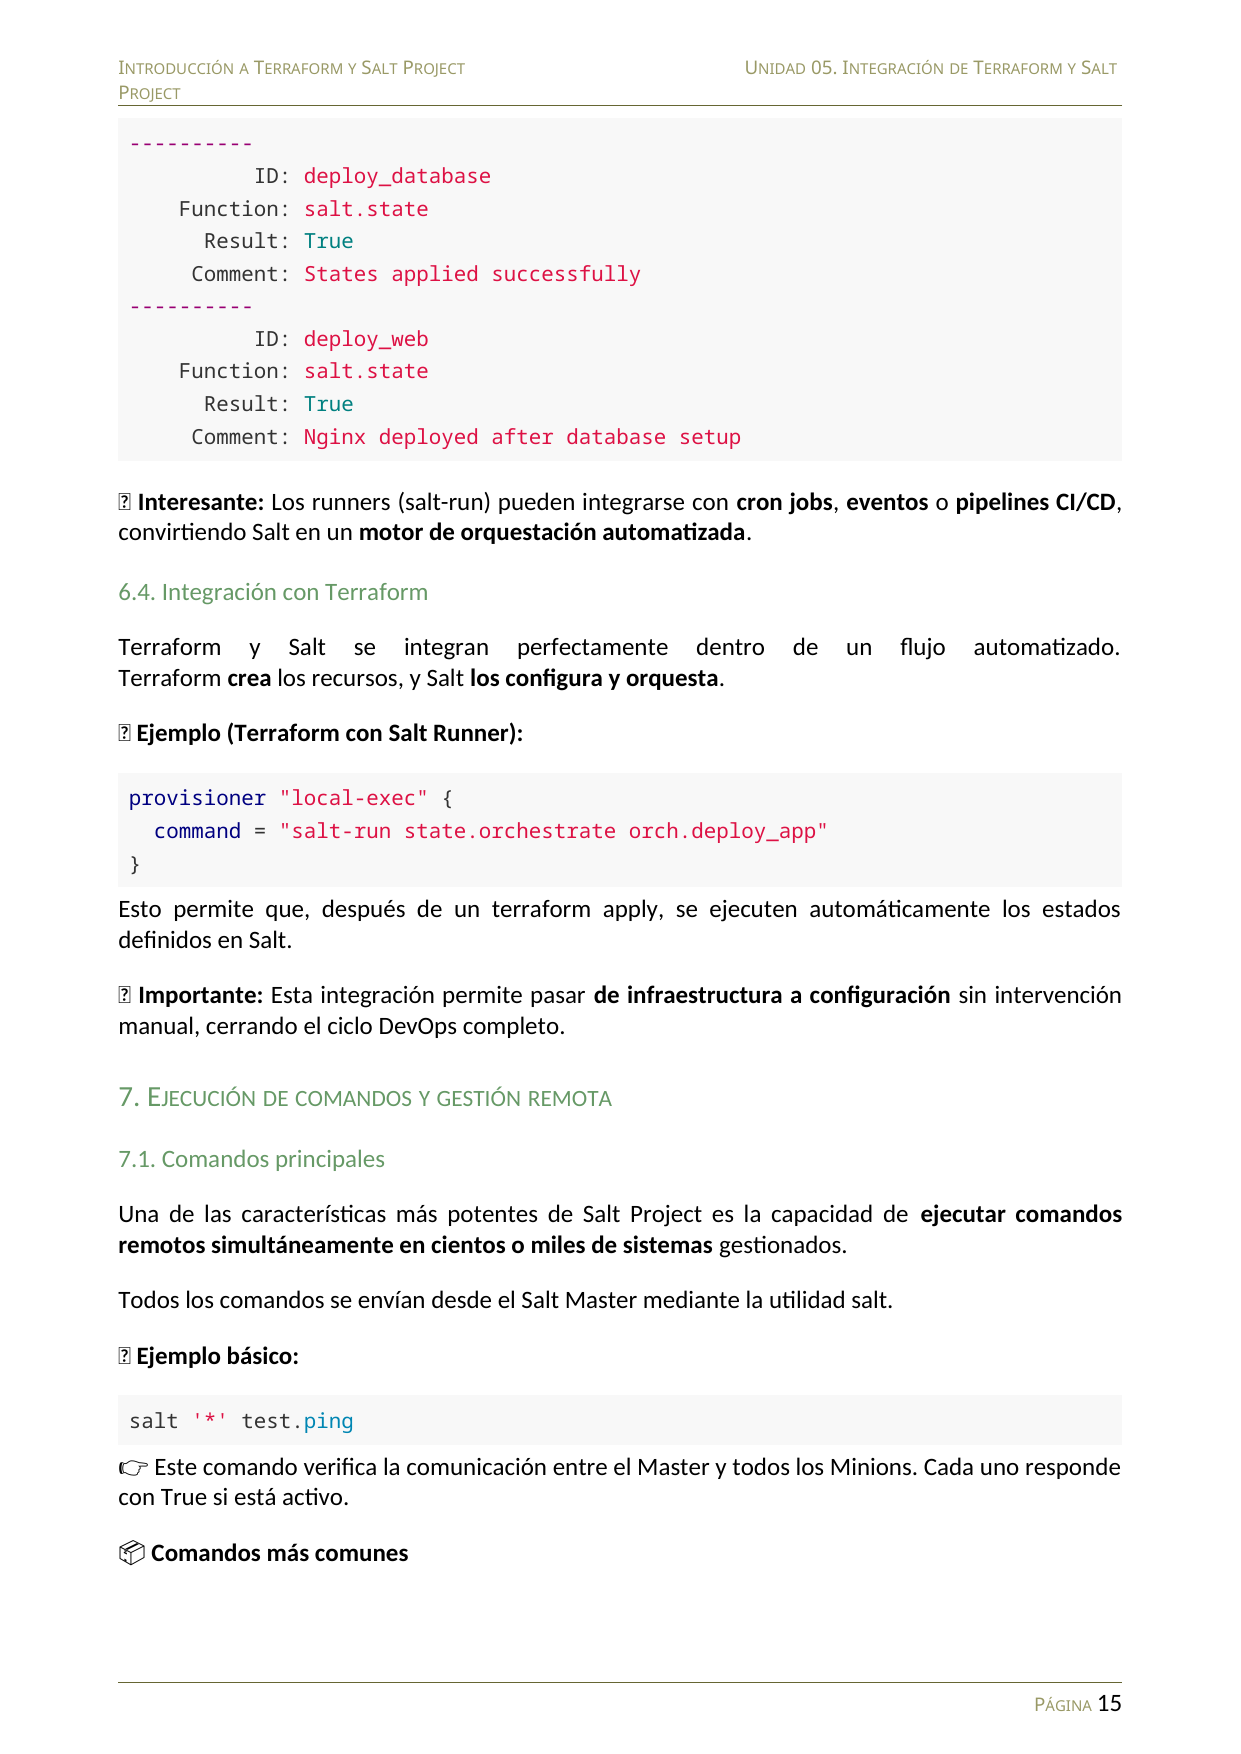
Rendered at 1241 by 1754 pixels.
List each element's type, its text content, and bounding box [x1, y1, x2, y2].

text 👉 Este comando verifica la comunicación entre el Master y todos los Minions. Cada uno responde con True si está activo. [118, 1451, 1122, 1512]
text 📖 Importante: Esta integración permite pasar de infraestructura a configuración sin intervención manual, cerrando el ciclo DevOps completo. [118, 979, 1122, 1041]
subtitle 7.1. Comandos principales [118, 1143, 1122, 1173]
text Todos los comandos se envían desde el Salt Master mediante la utilidad salt. [118, 1284, 1122, 1315]
text 💬 Interesante: Los runners (salt-run) pueden integrarse con cron jobs, eventos o pipelines CI/CD, convirtiendo Salt en un motor de orquestación automatizada. [118, 486, 1122, 547]
text 💬 Ejemplo básico: [118, 1340, 1122, 1370]
table_header ---------- ID: deploy_database Function: salt.state Result: True Comment: States applied successfully ---------- ID: deploy_web Function: salt.state Result: True Comment: Nginx deployed after database setup [118, 118, 1122, 461]
text 📦 Comandos más comunes [118, 1537, 1122, 1567]
table_header salt '*' test.ping [118, 1395, 1122, 1445]
subtitle 6.4. Integración con Terraform [118, 576, 1122, 606]
text 📄 Ejemplo (Terraform con Salt Runner): [118, 717, 1122, 748]
text Terraform y Salt se integran perfectamente dentro de un flujo automatizado. Terraform crea los recursos, y Salt los configura y orquesta. [118, 631, 1122, 692]
text Una de las características más potentes de Salt Project es la capacidad de ejecutar comandos remotos simultáneamente en cientos o miles de sistemas gestionados. [118, 1198, 1122, 1259]
table_header provisioner "local-exec" { command = "salt-run state.orchestrate orch.deploy_app" } [118, 773, 1122, 887]
subtitle 7. 🧑‍💻Ejecución de comandos y gestión remota [118, 1078, 1122, 1114]
text Esto permite que, después de un terraform apply, se ejecuten automáticamente los estados definidos en Salt. [118, 893, 1122, 954]
